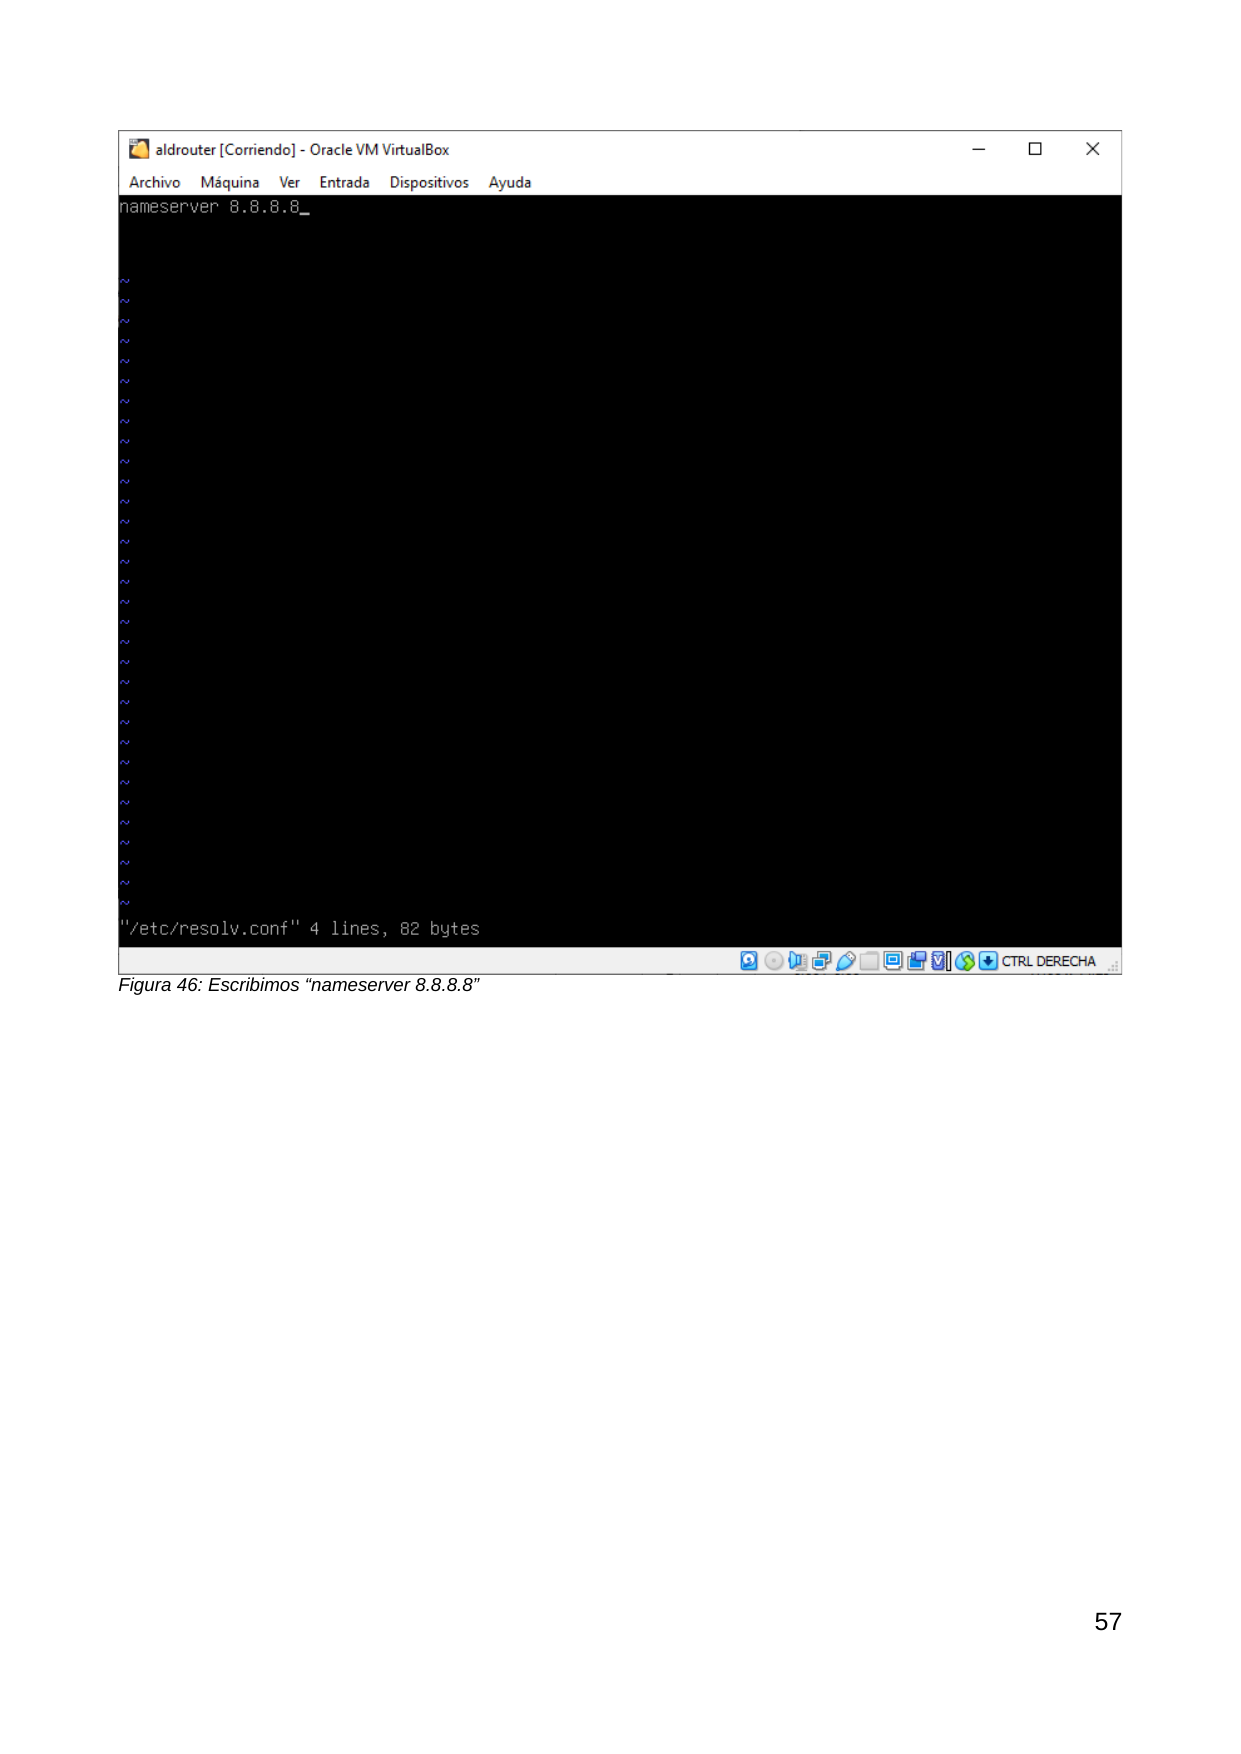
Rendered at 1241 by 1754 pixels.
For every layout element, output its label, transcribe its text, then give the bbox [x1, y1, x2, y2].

picture [118, 130, 1123, 975]
text Figura 46: Escribimos “nameserver 8.8.8.8” [118, 975, 1122, 996]
